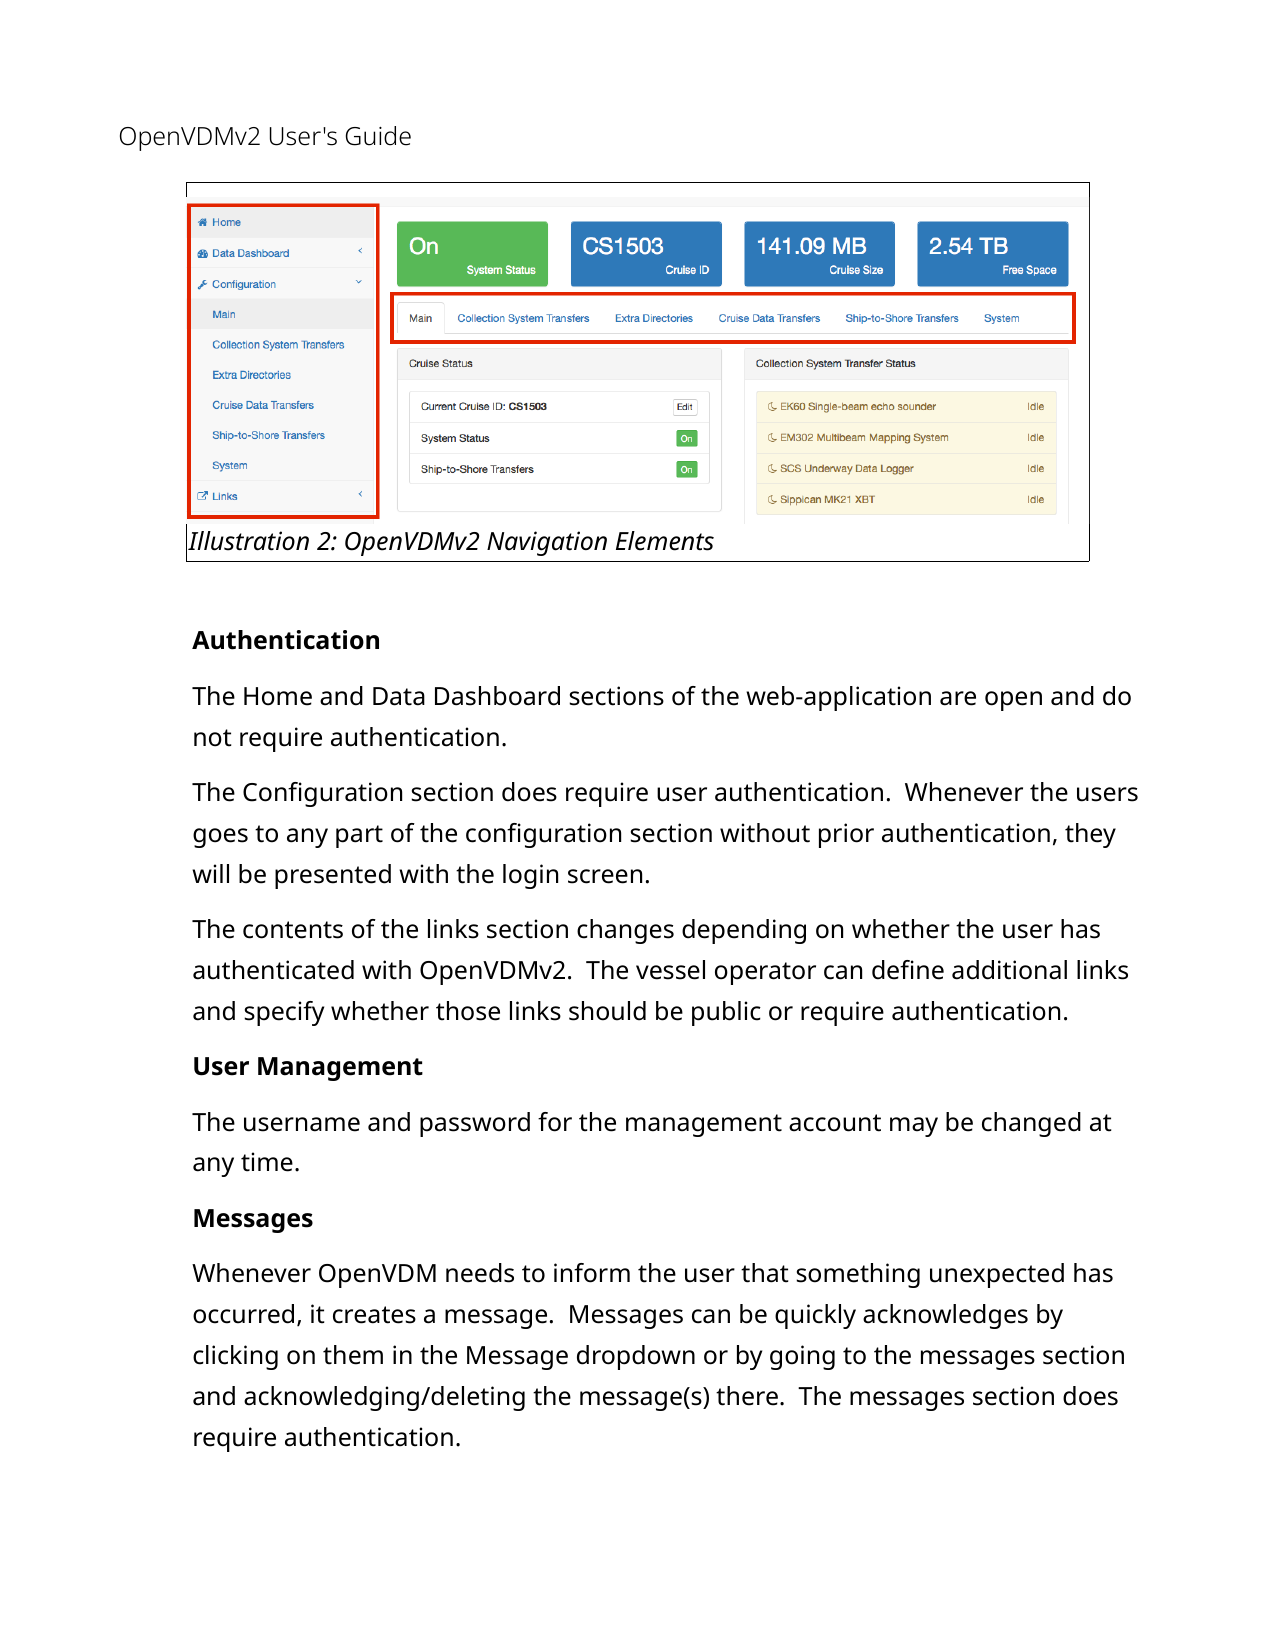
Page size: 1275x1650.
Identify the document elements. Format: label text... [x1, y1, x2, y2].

text The Home and Data Dashboard sections of the web-application are open and do not require authentication. [192, 678, 1157, 753]
text Authentication [192, 623, 1157, 657]
text Messages [192, 1200, 1157, 1234]
text Whenever OpenVDM needs to inform the user that something unexpected has occurred, it creates a message. Messages can be quickly acknowledges by clicking on them in the Message dropdown or by going to the messages section and acknowledging/deleting the message(s) there. The messages section does require authentication. [192, 1256, 1157, 1453]
picture [185, 197, 1090, 524]
text The contents of the links section changes depending on whether the user has authenticated with OpenVDMv2. The vessel operator can define additional links and specify whether those links should be public or require authentication. [192, 912, 1157, 1027]
text Illustration 2: OpenVDMv2 Navigation Elements [189, 524, 1086, 558]
text The Configuration section does require user authentication. Whenever the users goes to any part of the configuration section without prior authentication, they will be presented with the login screen. [192, 774, 1157, 890]
text The username and password for the management account may be changed at any time. [192, 1104, 1157, 1179]
text User Management [192, 1049, 1157, 1083]
